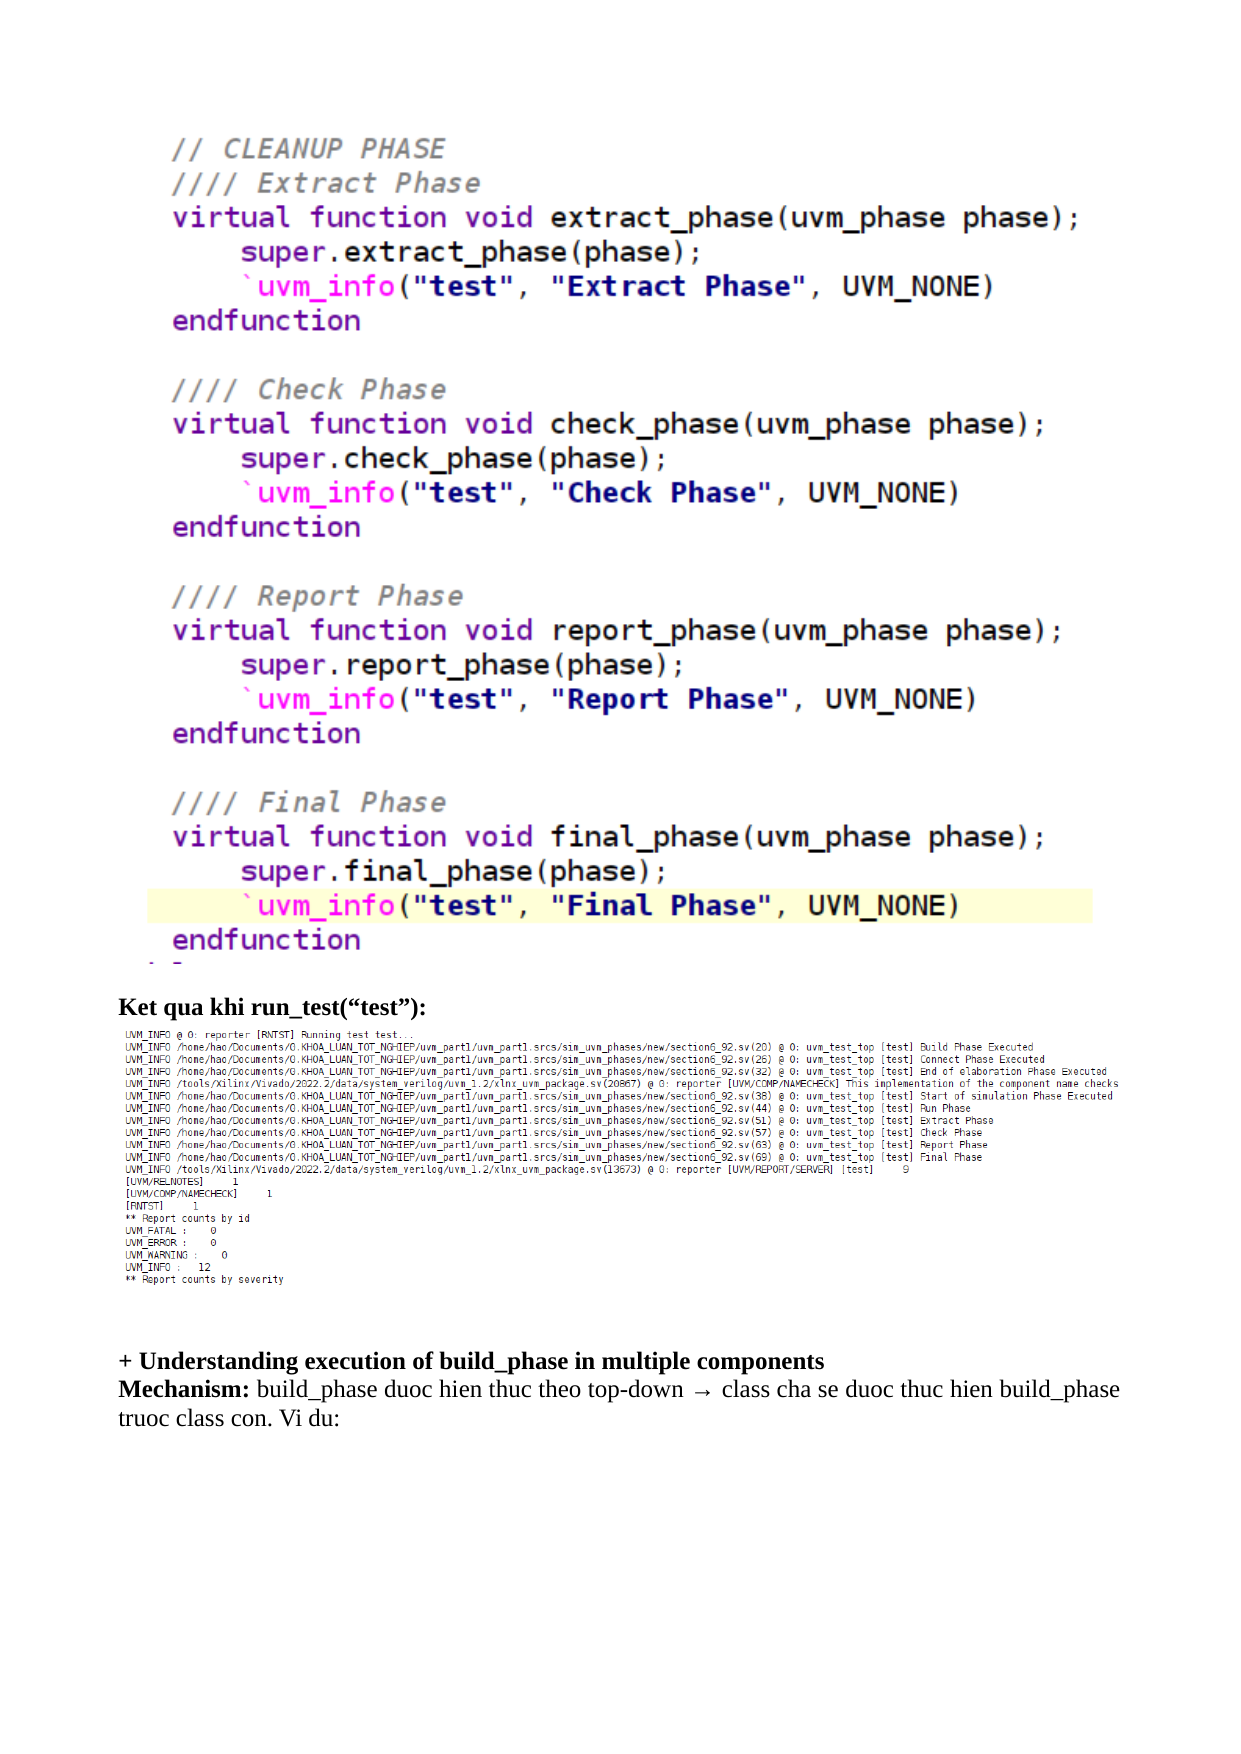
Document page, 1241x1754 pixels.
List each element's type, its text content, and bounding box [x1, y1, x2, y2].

text Ket qua khi run_test(“test”): [118, 118, 1122, 1021]
text Mechanism: build_phase duoc hien thuc theo top-down → class cha se duoc thuc hien build_phase truoc class con. Vi du: [118, 1374, 1122, 1432]
picture [118, 1021, 1123, 1289]
text + Understanding execution of build_phase in multiple components [118, 1346, 1122, 1374]
picture [147, 118, 1093, 964]
